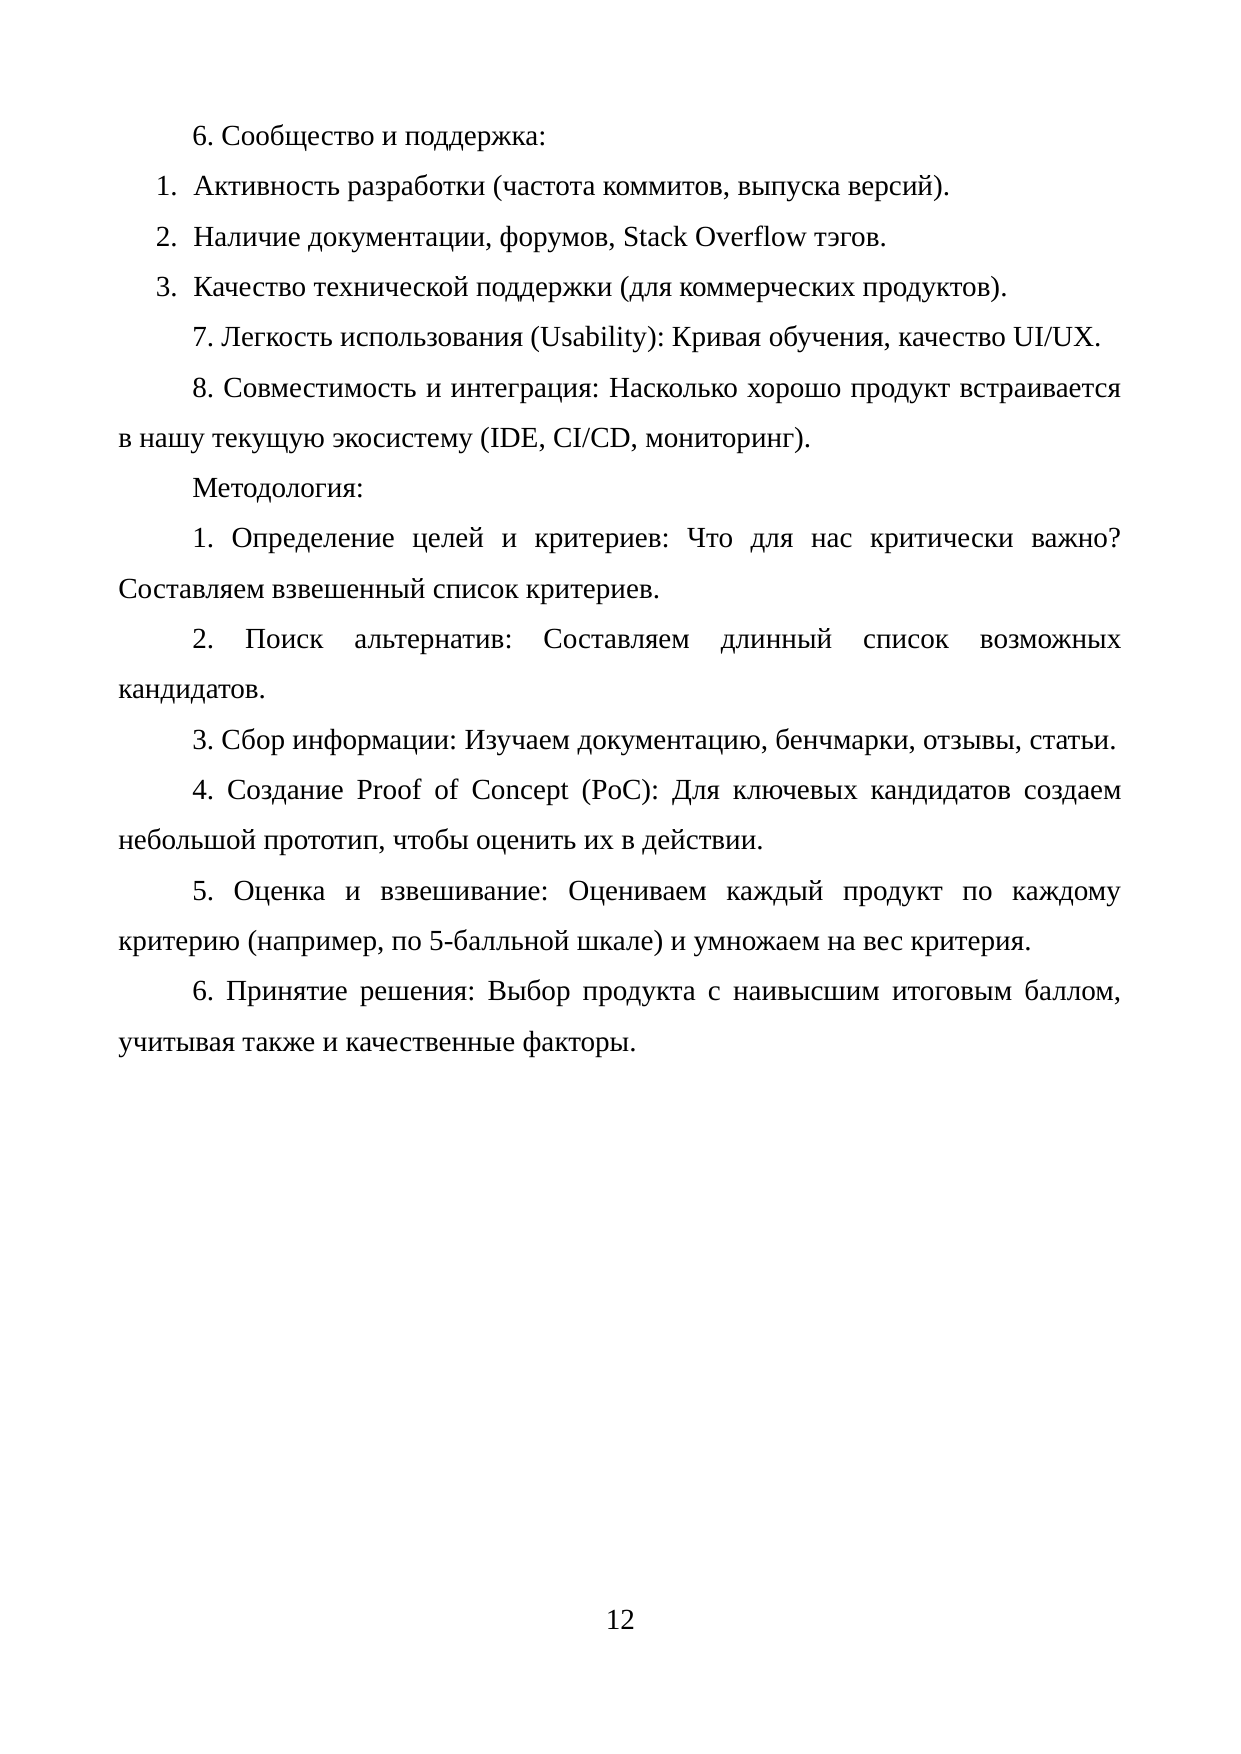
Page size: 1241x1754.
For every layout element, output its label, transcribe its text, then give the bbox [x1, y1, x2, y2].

text 2. Поиск альтернатив: Составляем длинный список возможных кандидатов. [118, 621, 1122, 705]
text 8. Совместимость и интеграция: Насколько хорошо продукт встраивается в нашу текущую экосистему (IDE, CI/CD, мониторинг). [118, 370, 1122, 453]
text Методология: [118, 470, 1122, 504]
text 7. Легкость использования (Usability): Кривая обучения, качество UI/UX. [118, 319, 1122, 353]
text 4. Создание Proof of Concept (PoC): Для ключевых кандидатов создаем небольшой прототип, чтобы оценить их в действии. [118, 772, 1122, 856]
text 5. Оценка и взвешивание: Оцениваем каждый продукт по каждому критерию (например, по 5-балльной шкале) и умножаем на вес критерия. [118, 873, 1122, 957]
text 1. Определение целей и критериев: Что для нас критически важно? Составляем взвешенный список критериев. [118, 521, 1122, 604]
list Активность разработки (частота коммитов, выпуска версий). [156, 168, 1122, 202]
list Качество технической поддержки (для коммерческих продуктов). [156, 269, 1122, 303]
list Наличие документации, форумов, Stack Overflow тэгов. [156, 219, 1122, 252]
text 3. Сбор информации: Изучаем документацию, бенчмарки, отзывы, статьи. [118, 722, 1122, 755]
text 6. Сообщество и поддержка: [118, 118, 1122, 152]
text 6. Принятие решения: Выбор продукта с наивысшим итоговым баллом, учитывая также и качественные факторы. [118, 973, 1122, 1057]
